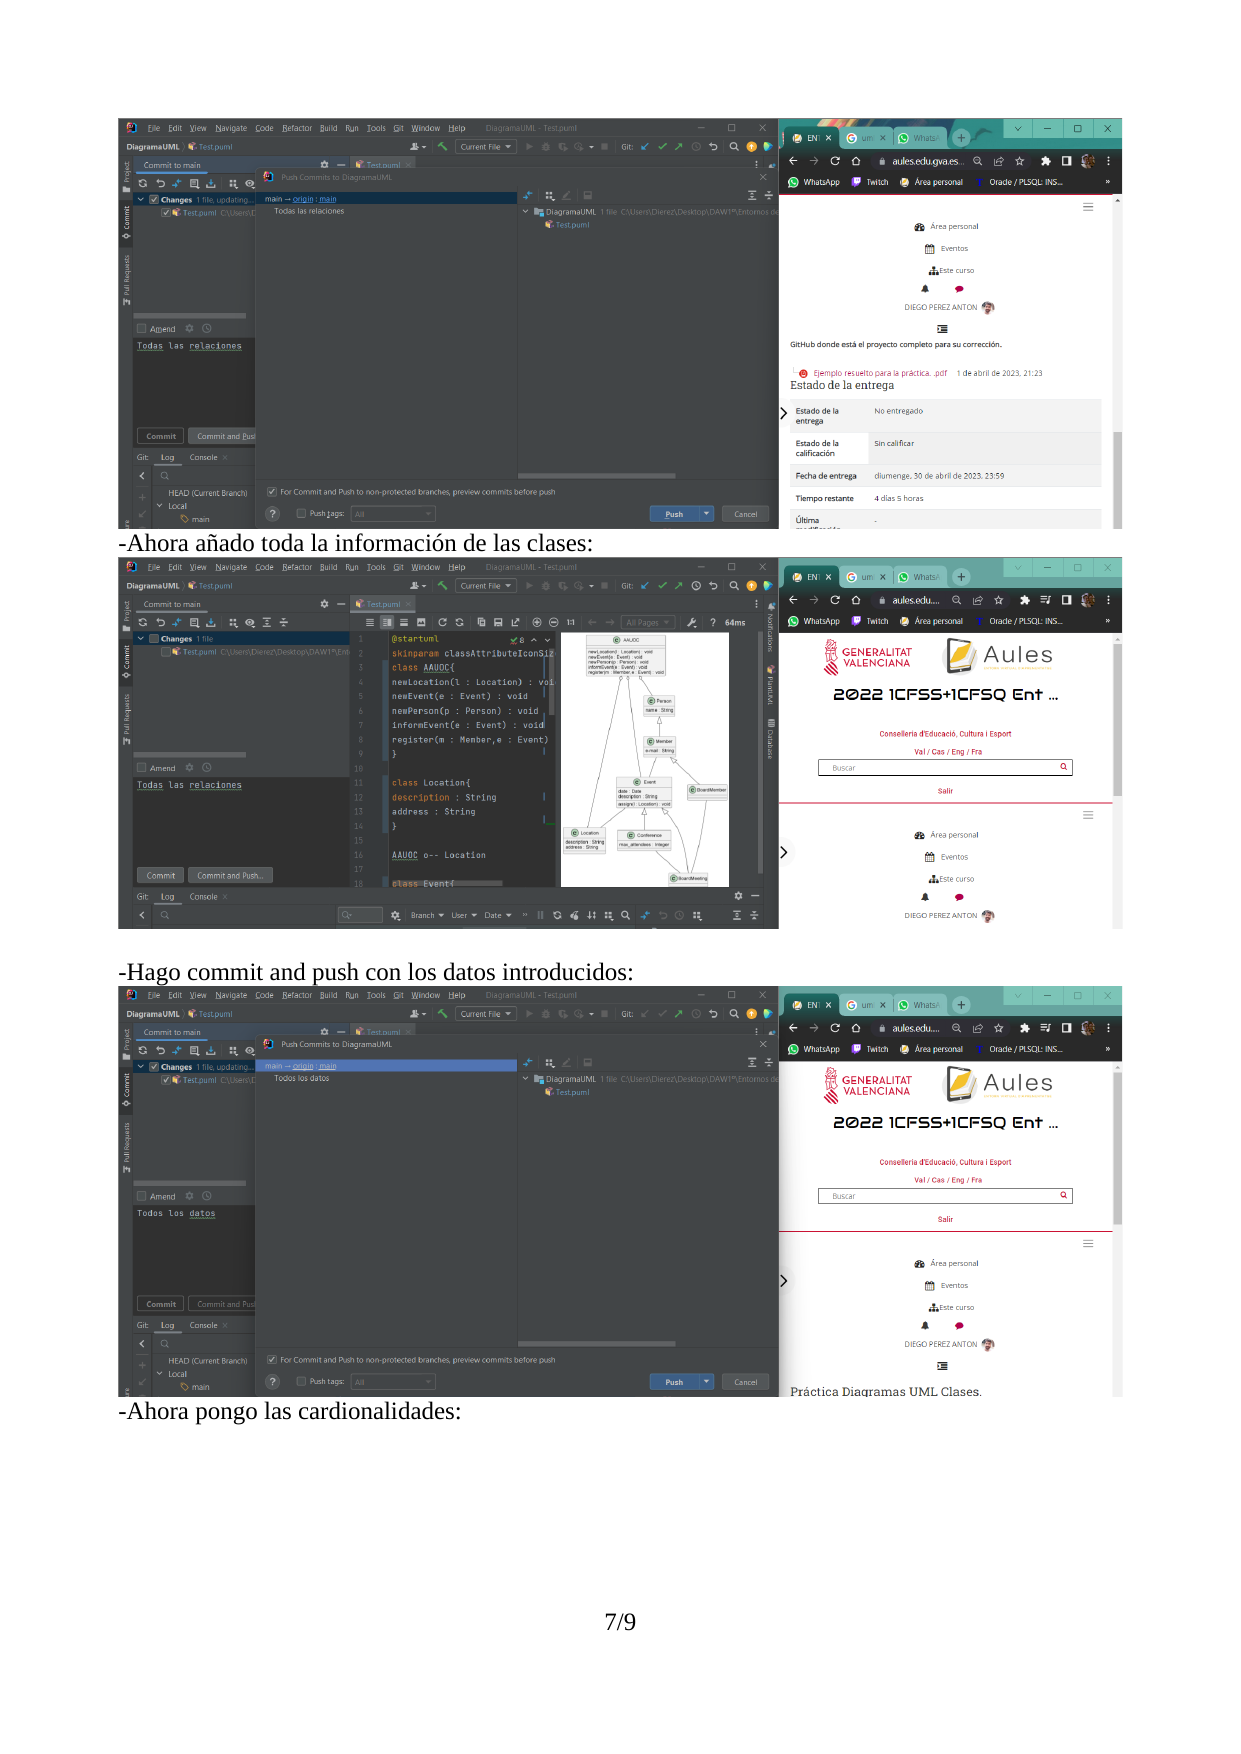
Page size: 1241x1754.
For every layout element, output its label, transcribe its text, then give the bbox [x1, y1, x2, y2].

picture [118, 118, 1123, 529]
picture [118, 986, 1123, 1397]
text -Hago commit and push con los datos introducidos: [118, 957, 1122, 986]
text -Ahora añado toda la información de las clases: [118, 529, 1122, 557]
picture [118, 557, 1123, 929]
text -Ahora pongo las cardionalidades: [118, 1397, 1122, 1425]
